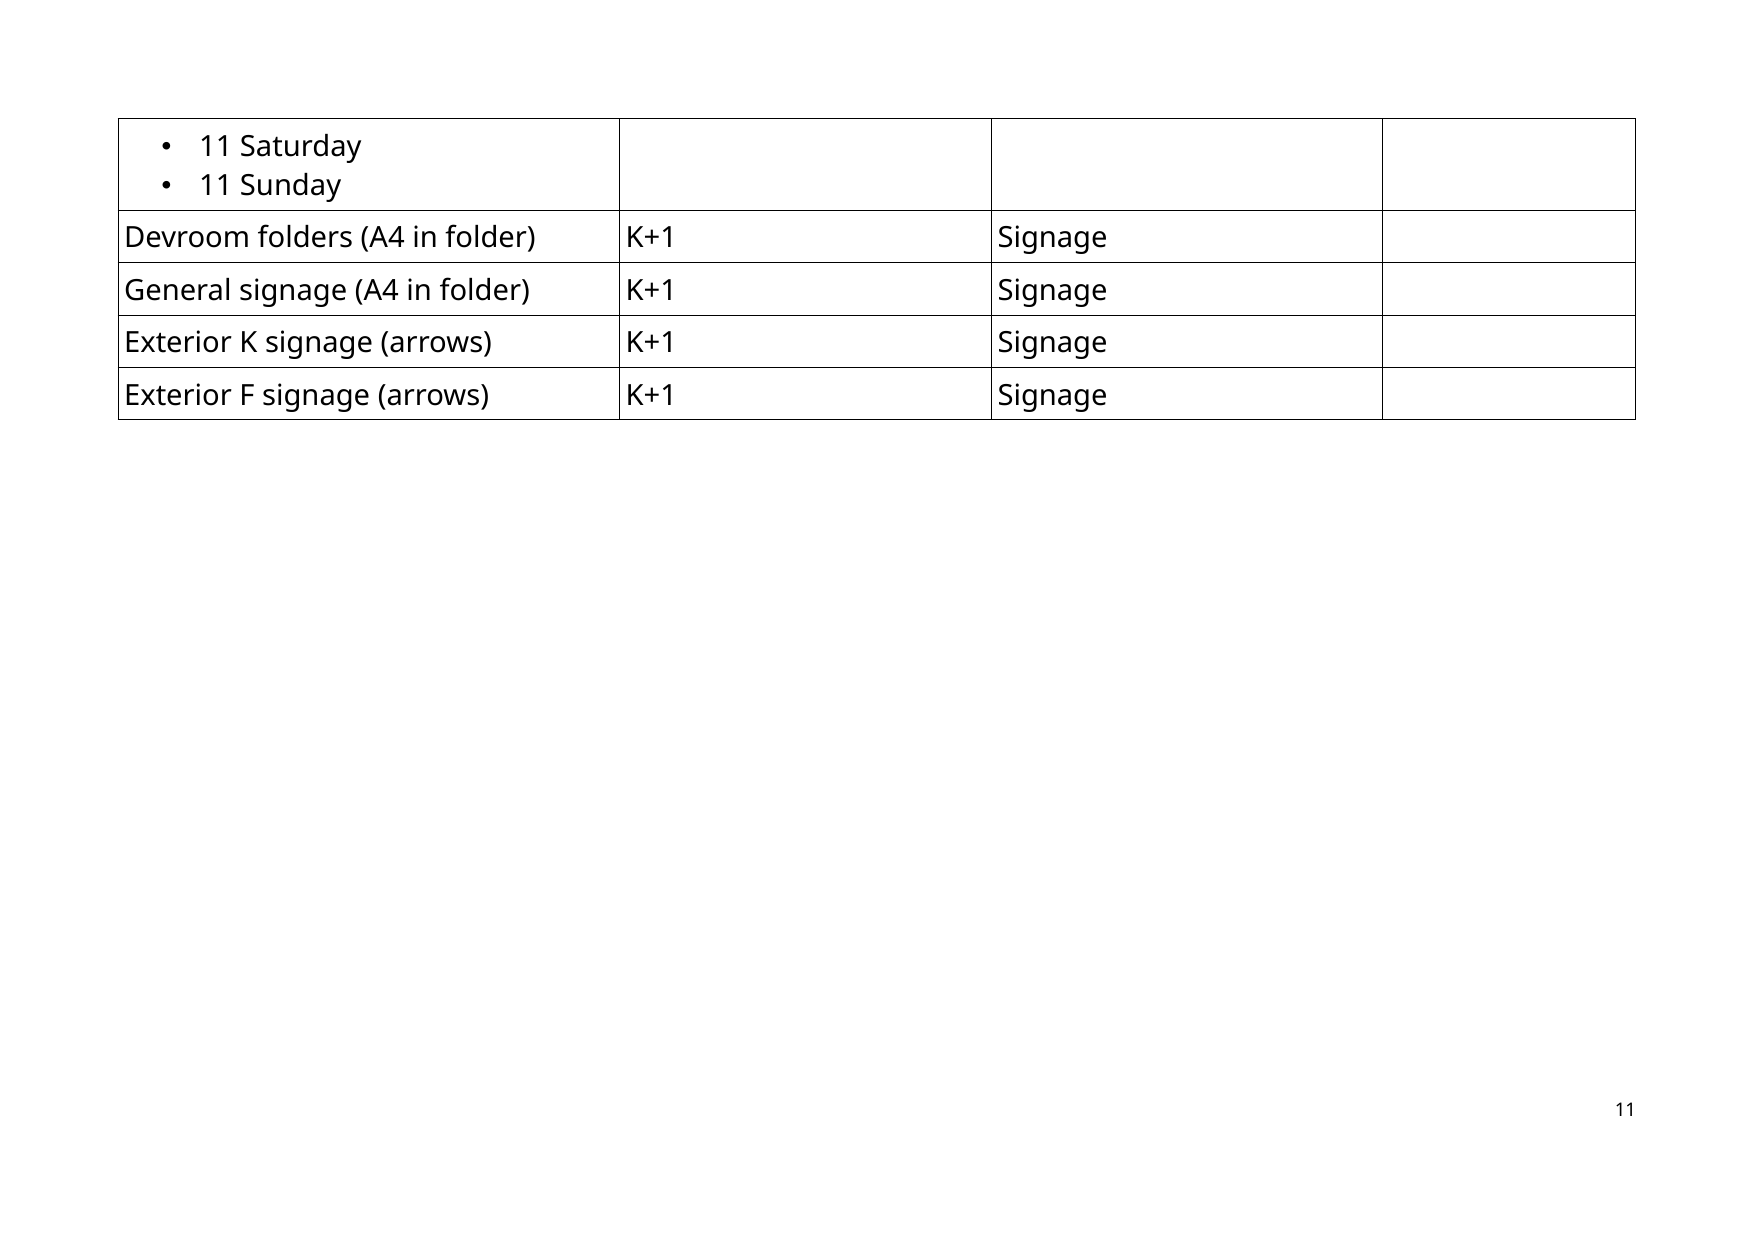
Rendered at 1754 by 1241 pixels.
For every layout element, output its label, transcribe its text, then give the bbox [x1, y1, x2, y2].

table_cell [1383, 316, 1635, 367]
table_cell [1383, 263, 1635, 314]
table_cell K+1 [620, 263, 991, 314]
table_cell Signage [992, 211, 1382, 262]
table_cell General signage (A4 in folder) [119, 263, 619, 314]
table_cell Signage [992, 368, 1382, 419]
table_cell Devroom folders (A4 in folder) [119, 211, 619, 262]
table_cell Exterior F signage (arrows) [119, 368, 619, 419]
table_cell [620, 119, 991, 210]
table_cell K+1 [620, 211, 991, 262]
table_cell [992, 119, 1382, 210]
table_cell 22 What’s going on in K (A1) 11 Saturday 11 Sunday [119, 119, 619, 210]
table_cell Signage [992, 263, 1382, 314]
table_cell [1383, 368, 1635, 419]
table_cell Signage [992, 316, 1382, 367]
table_cell Exterior K signage (arrows) [119, 316, 619, 367]
table_cell [1383, 119, 1635, 210]
table_cell K+1 [620, 316, 991, 367]
table_cell K+1 [620, 368, 991, 419]
table_cell [1383, 211, 1635, 262]
